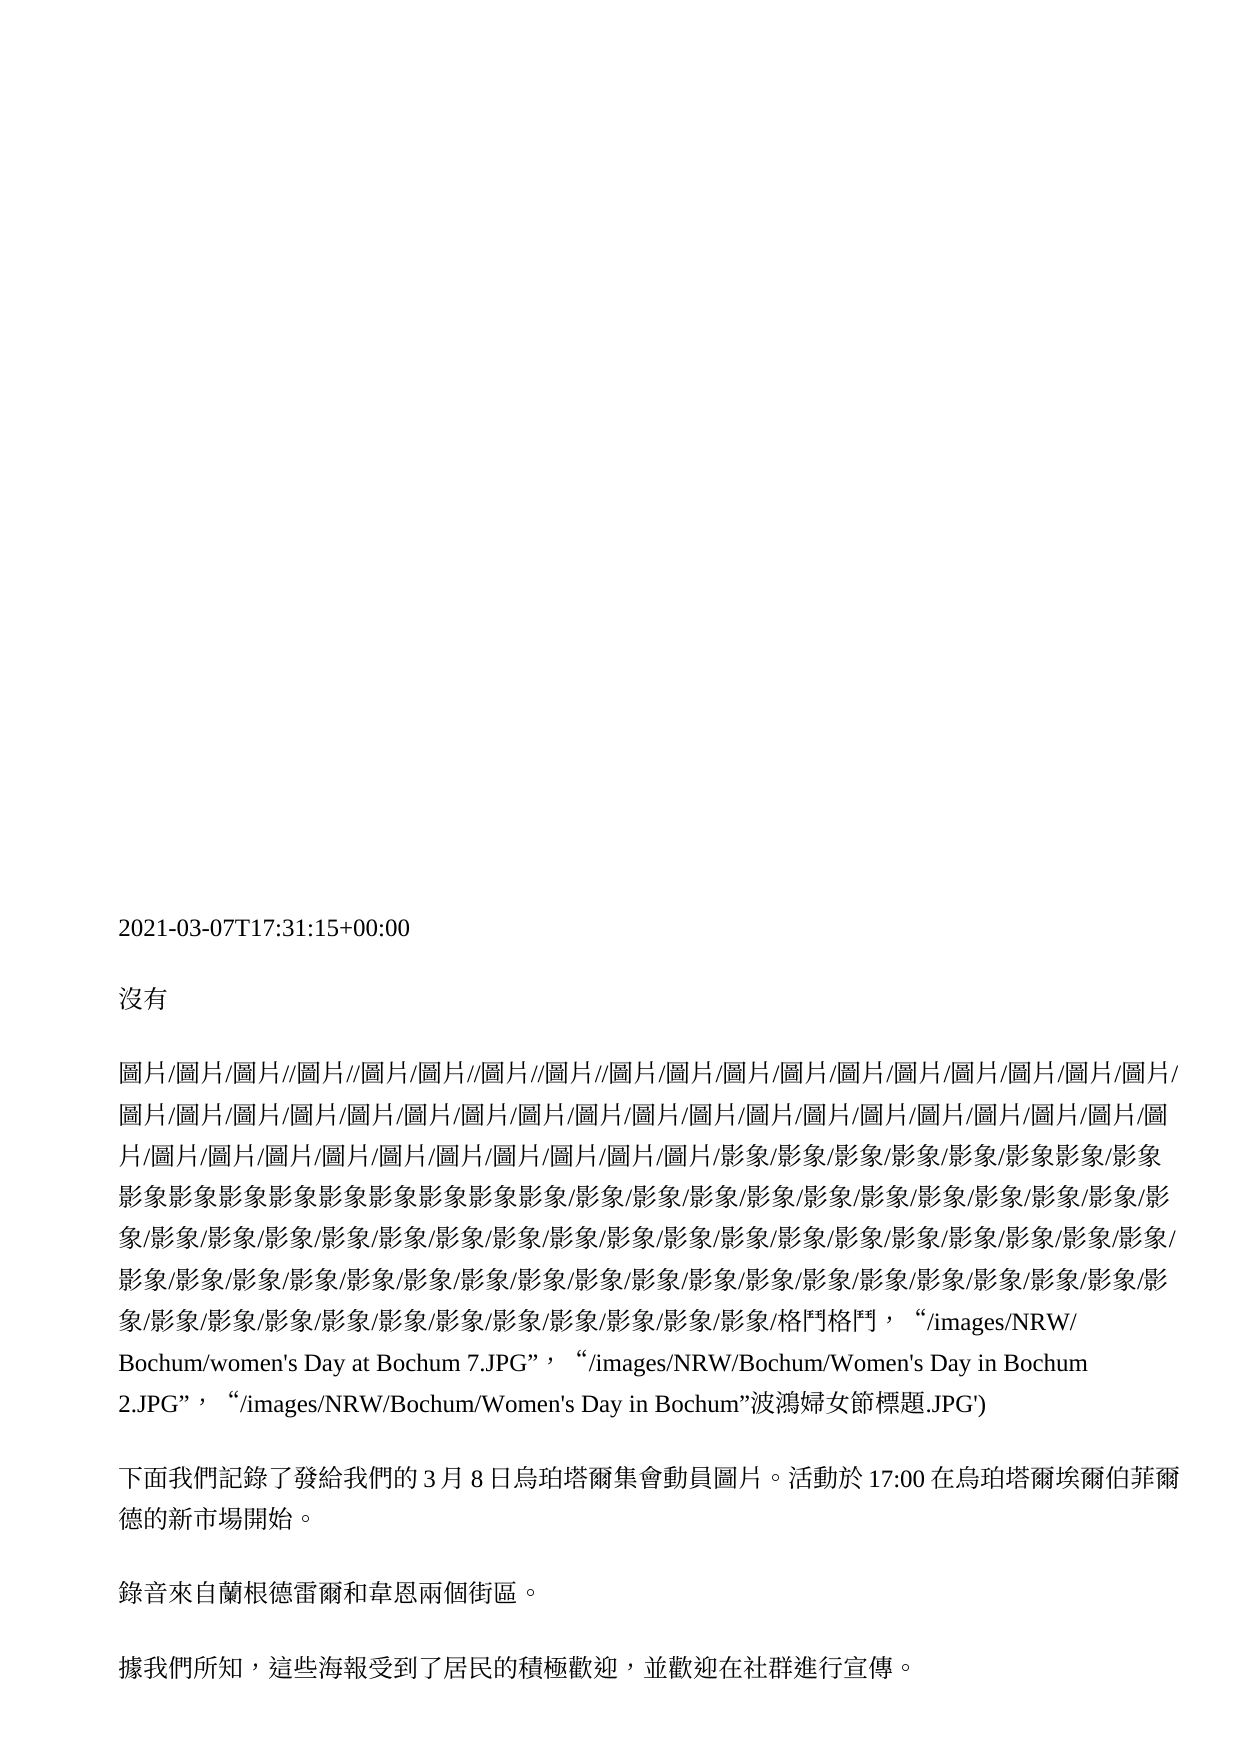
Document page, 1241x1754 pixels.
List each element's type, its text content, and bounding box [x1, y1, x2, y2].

text 2021-03-07T17:31:15+00:00 沒有 圖片/圖片/圖片//圖片//圖片/圖片//圖片//圖片//圖片/圖片/圖片/圖片/圖片/圖片/圖片/圖片/圖片/圖片/圖片/圖片/圖片/圖片/圖片/圖片/圖片/圖片/圖片/圖片/圖片/圖片/圖片/圖片/圖片/圖片/圖片/圖片/圖片/圖片/圖片/圖片/圖片/圖片/圖片/圖片/圖片/圖片/圖片/影象/影象/影象/影象/影象/影象影象/影象影象影象影象影象影象影象影象影象影象/影象/影象/影象/影象/影象/影象/影象/影象/影象/影象/影象/影象/影象/影象/影象/影象/影象/影象/影象/影象/影象/影象/影象/影象/影象/影象/影象/影象/影象/影象/影象/影象/影象/影象/影象/影象/影象/影象/影象/影象/影象/影象/影象/影象/影象/影象/影象/影象/影象/影象/影象/影象/影象/影象/影象/影象/影象/影象/影象/格鬥格鬥，“/images/NRW/Bochum/women's Day at Bochum 7.JPG”，“/images/NRW/Bochum/Women's Day in Bochum 2.JPG”，“/images/NRW/Bochum/Women's Day in Bochum”波鴻婦女節標題.JPG') 下面我們記錄了發給我們的3月8日烏珀塔爾集會動員圖片。活動於17:00在烏珀塔爾埃爾伯菲爾德的新市場開始。 錄音來自蘭根德雷爾和韋恩兩個街區。 據我們所知，這些海報受到了居民的積極歡迎，並歡迎在社群進行宣傳。 [118, 880, 1181, 1684]
